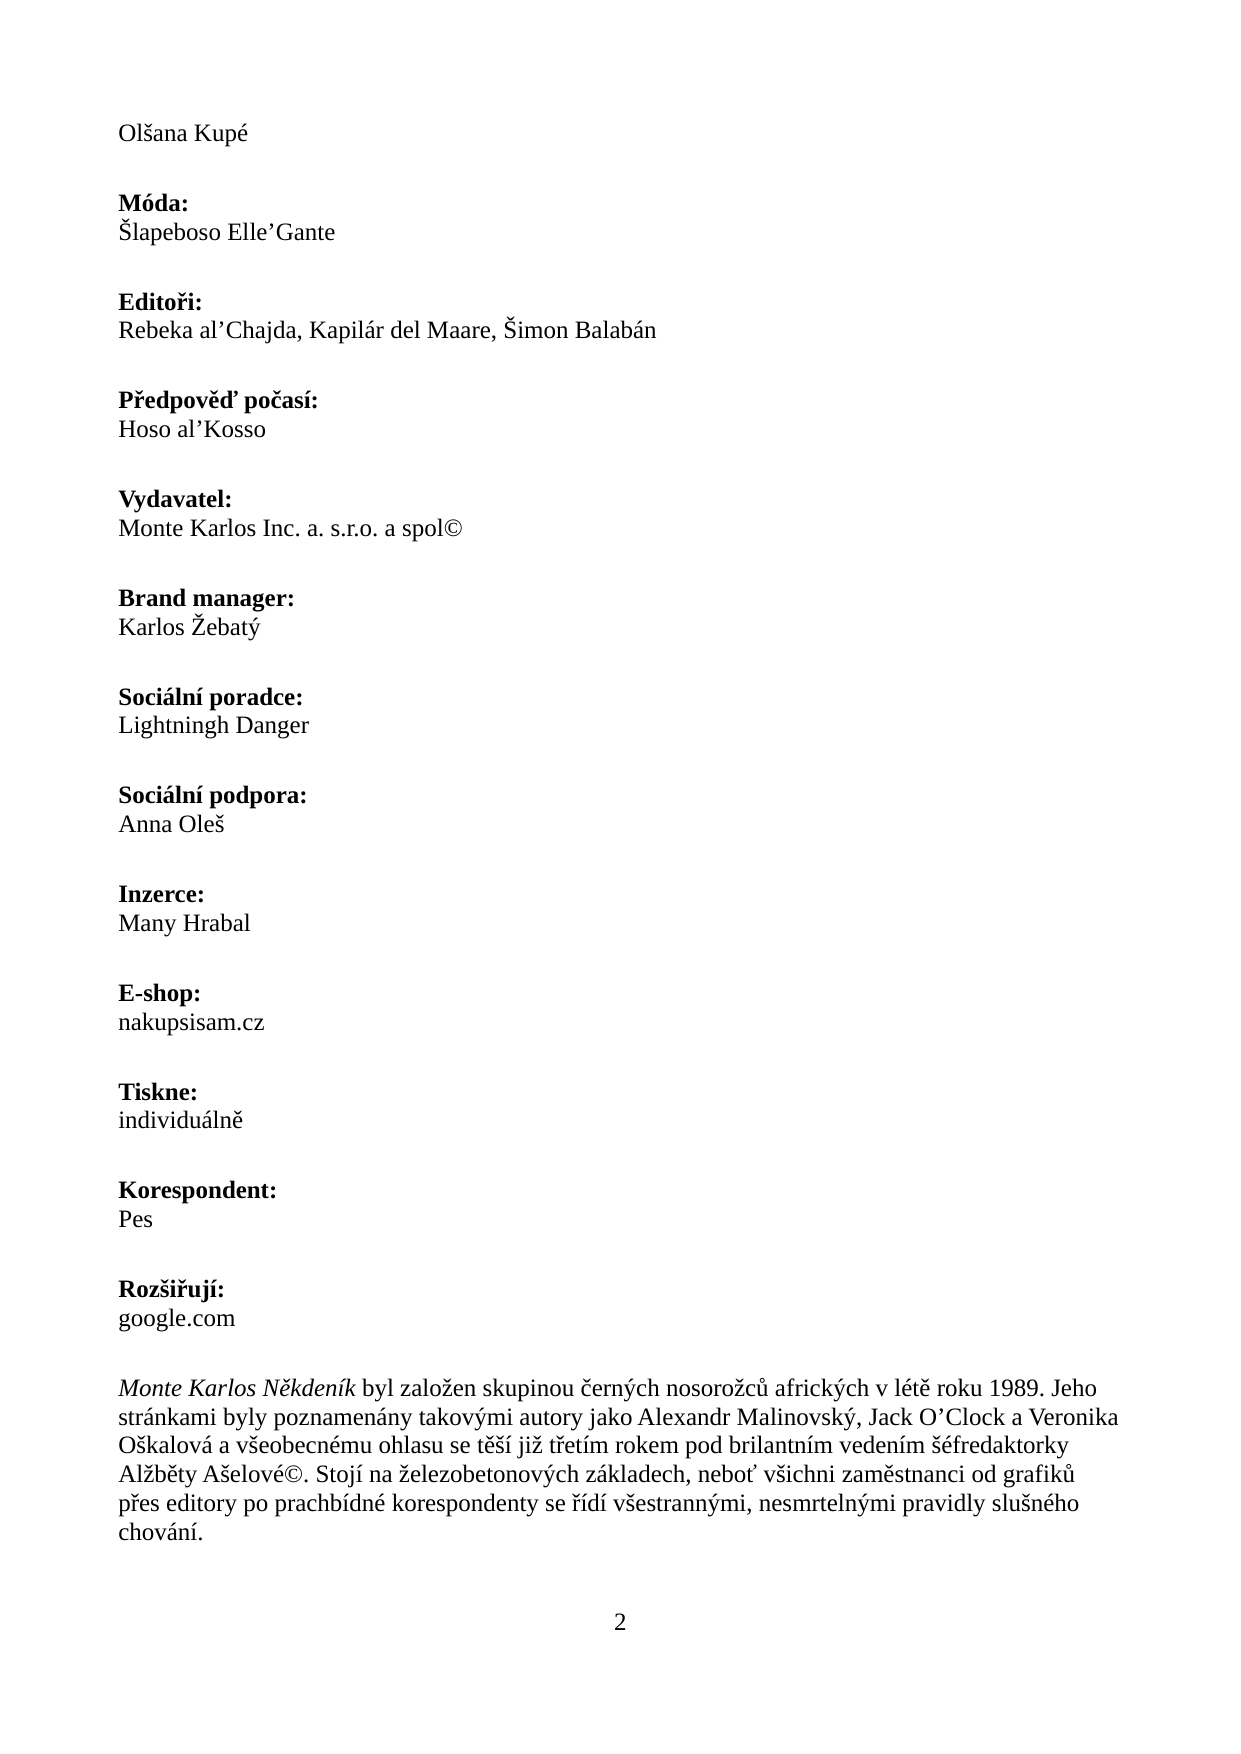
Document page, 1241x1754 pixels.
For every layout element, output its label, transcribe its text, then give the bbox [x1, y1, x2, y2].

text Olšana Kupé [118, 118, 1122, 176]
text E-shop: nakupsisam.cz [118, 978, 1122, 1064]
text Sociální podpora: Anna Oleš [118, 781, 1122, 867]
text Monte Karlos Někdeník byl založen skupinou černých nosorožců afrických v létě roku 1989. Jeho stránkami byly poznamenány takovými autory jako Alexandr Malinovský, Jack O’Clock a Veronika Oškalová a všeobecnému ohlasu se těší již třetím rokem pod brilantním vedením šéfredaktorky Alžběty Ašelové©. Stojí na železobetonových základech, neboť všichni zaměstnanci od grafiků přes editory po prachbídné korespondenty se řídí všestrannými, nesmrtelnými pravidly slušného chování. [118, 1373, 1122, 1574]
text Tiskne: individuálně [118, 1077, 1122, 1163]
text Inzerce: Many Hrabal [118, 879, 1122, 966]
text Rozšiřují: google.com [118, 1274, 1122, 1361]
text Sociální poradce: Lightningh Danger [118, 682, 1122, 768]
text Brand manager: Karlos Žebatý [118, 583, 1122, 669]
text Korespondent: Pes [118, 1176, 1122, 1262]
text Móda: Šlapeboso Elle’Gante [118, 188, 1122, 274]
text Editoři: Rebeka al’Chajda, Kapilár del Maare, Šimon Balabán [118, 287, 1122, 373]
text Vydavatel: Monte Karlos Inc. a. s.r.o. a spol© [118, 484, 1122, 571]
text Předpověď počasí: Hoso al’Kosso [118, 386, 1122, 472]
